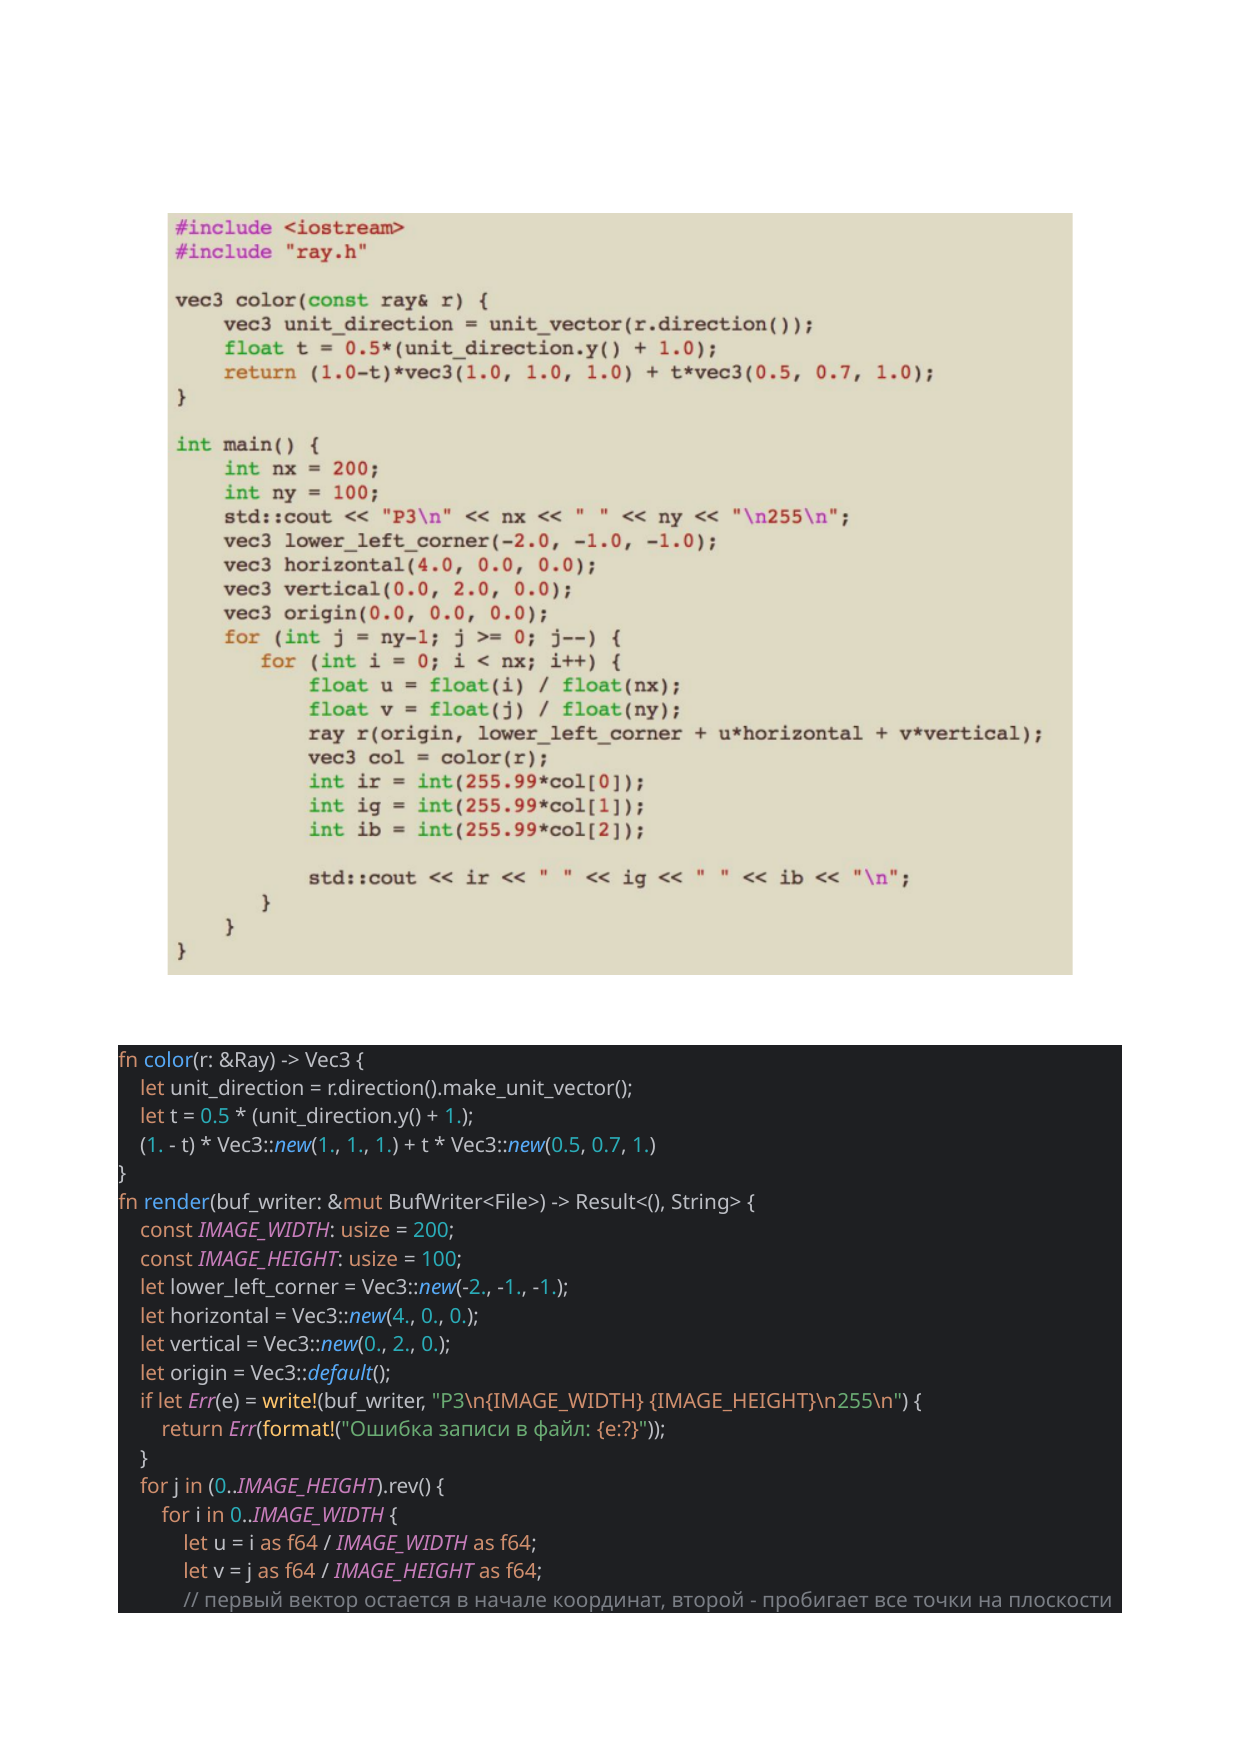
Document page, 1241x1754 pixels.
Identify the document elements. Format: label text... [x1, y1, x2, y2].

text // первый вектор остается в начале координат, второй - пробигает все точки на плоскости [118, 1585, 1122, 1613]
text fn color(r: &Ray) -> Vec3 { let unit_direction = r.direction().make_unit_vector(); let t = 0.5 * (unit_direction.y() + 1.); (1. - t) * Vec3::new(1., 1., 1.) + t * Vec3::new(0.5, 0.7, 1.) } fn render(buf_writer: &mut BufWriter<File>) -> Result<(), String> { const IMAGE_WIDTH: usize = 200; const IMAGE_HEIGHT: usize = 100; let lower_left_corner = Vec3::new(-2., -1., -1.); let horizontal = Vec3::new(4., 0., 0.); let vertical = Vec3::new(0., 2., 0.); let origin = Vec3::default(); if let Err(e) = write!(buf_writer, "P3\n{IMAGE_WIDTH} {IMAGE_HEIGHT}\n255\n") { return Err(format!("Ошибка записи в файл: {e:?}")); } for j in (0..IMAGE_HEIGHT).rev() { for i in 0..IMAGE_WIDTH { let u = i as f64 / IMAGE_WIDTH as f64; let v = j as f64 / IMAGE_HEIGHT as f64; [118, 1045, 1122, 1585]
picture [167, 213, 1073, 975]
